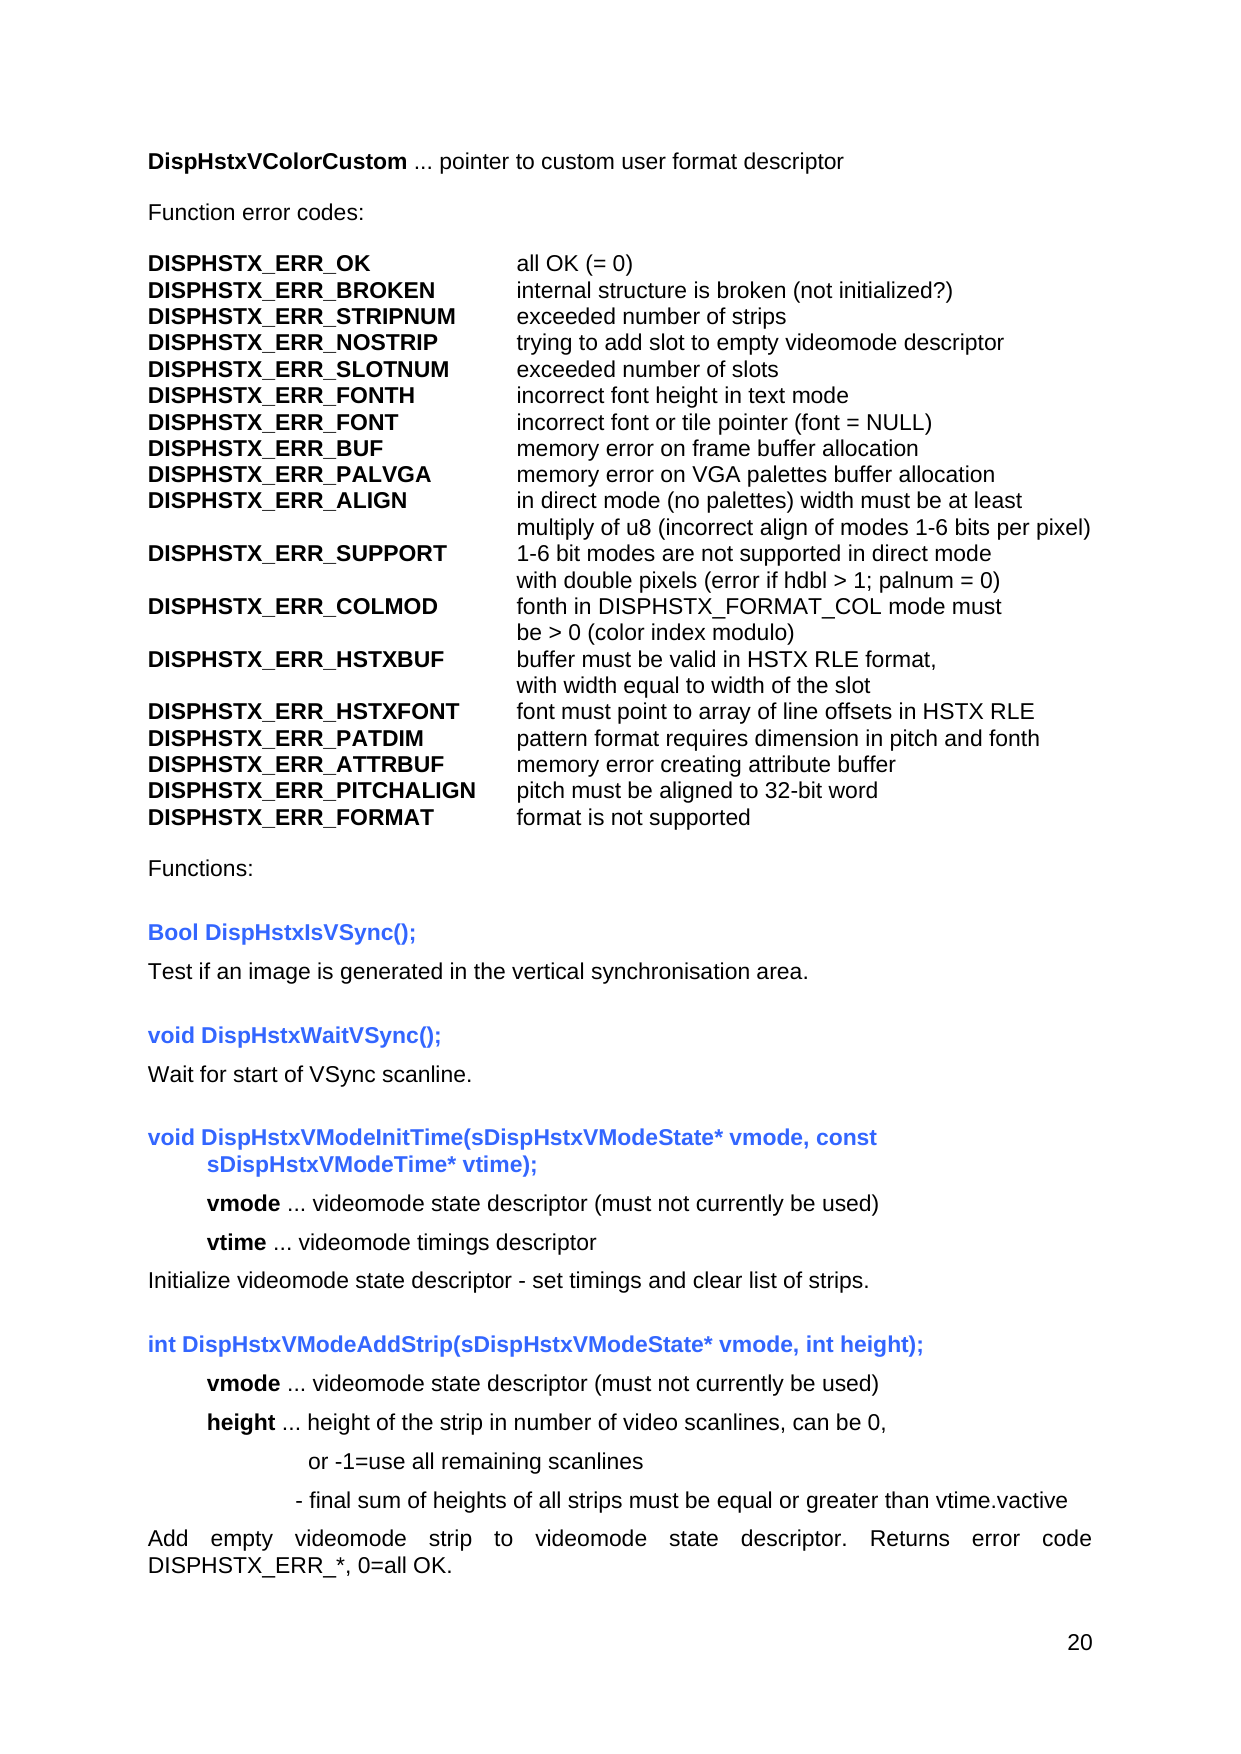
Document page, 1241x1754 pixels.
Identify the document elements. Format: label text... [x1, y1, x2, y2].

text multiply of u8 (incorrect align of modes 1-6 bits per pixel) [443, 514, 1093, 540]
text Initialize videomode state descriptor - set timings and clear list of strips. [148, 1267, 1093, 1294]
text DISPHSTX_ERR_FONTH incorrect font height in text mode [148, 382, 1093, 408]
text DISPHSTX_ERR_COLMOD fonth in DISPHSTX_FORMAT_COL mode must [148, 593, 1093, 619]
text vtime ... videomode timings descriptor [148, 1228, 1093, 1255]
text DISPHSTX_ERR_OK all OK (= 0) [148, 250, 1093, 277]
text DISPHSTX_ERR_FONT incorrect font or tile pointer (font = NULL) [148, 408, 1093, 435]
text with width equal to width of the slot [443, 672, 1093, 698]
text int DispHstxVModeAddStrip(sDispHstxVModeState* vmode, int height); [148, 1331, 1093, 1357]
text Add empty videomode strip to videomode state descriptor. Returns error code DISPHSTX_ERR_*, 0=all OK. [148, 1525, 1093, 1578]
text DISPHSTX_ERR_STRIPNUM exceeded number of strips [148, 303, 1093, 329]
text Wait for start of VSync scanline. [148, 1061, 1093, 1087]
text DISPHSTX_ERR_HSTXFONT font must point to array of line offsets in HSTX RLE [148, 698, 1093, 725]
text DISPHSTX_ERR_SUPPORT 1-6 bit modes are not supported in direct mode [148, 540, 1093, 567]
text vmode ... videomode state descriptor (must not currently be used) [148, 1189, 1093, 1216]
text DISPHSTX_ERR_PITCHALIGN pitch must be aligned to 32-bit word [148, 777, 1093, 804]
text DISPHSTX_ERR_ALIGN in direct mode (no palettes) width must be at least [148, 487, 1093, 514]
text DISPHSTX_ERR_ATTRBUF memory error creating attribute buffer [148, 751, 1093, 777]
text with double pixels (error if hdbl > 1; palnum = 0) [443, 567, 1093, 593]
text height ... height of the strip in number of video scanlines, can be 0, [148, 1409, 1093, 1435]
text DISPHSTX_ERR_BUF memory error on frame buffer allocation [148, 435, 1093, 461]
text Test if an image is generated in the vertical synchronisation area. [148, 958, 1093, 984]
text DISPHSTX_ERR_NOSTRIP trying to add slot to empty videomode descriptor [148, 329, 1093, 356]
text DISPHSTX_ERR_SLOTNUM exceeded number of slots [148, 356, 1093, 382]
text DISPHSTX_ERR_BROKEN internal structure is broken (not initialized?) [148, 277, 1093, 303]
text void DispHstxVModeInitTime(sDispHstxVModeState* vmode, const sDispHstxVModeTime* vtime); [148, 1124, 1093, 1177]
text DISPHSTX_ERR_FORMAT format is not supported [148, 804, 1093, 830]
text Bool DispHstxIsVSync(); [148, 919, 1093, 945]
text Functions: [148, 855, 1093, 881]
text DispHstxVColorCustom ... pointer to custom user format descriptor [148, 148, 1093, 174]
text - final sum of heights of all strips must be equal or greater than vtime.vactive [148, 1487, 1093, 1513]
text vmode ... videomode state descriptor (must not currently be used) [148, 1370, 1093, 1396]
text void DispHstxWaitVSync(); [148, 1022, 1093, 1048]
text Function error codes: [148, 199, 1093, 225]
text be > 0 (color index modulo) [443, 619, 1093, 646]
text or -1=use all remaining scanlines [148, 1448, 1093, 1474]
text DISPHSTX_ERR_HSTXBUF buffer must be valid in HSTX RLE format, [148, 646, 1093, 672]
text DISPHSTX_ERR_PATDIM pattern format requires dimension in pitch and fonth [148, 725, 1093, 751]
text DISPHSTX_ERR_PALVGA memory error on VGA palettes buffer allocation [148, 461, 1093, 487]
